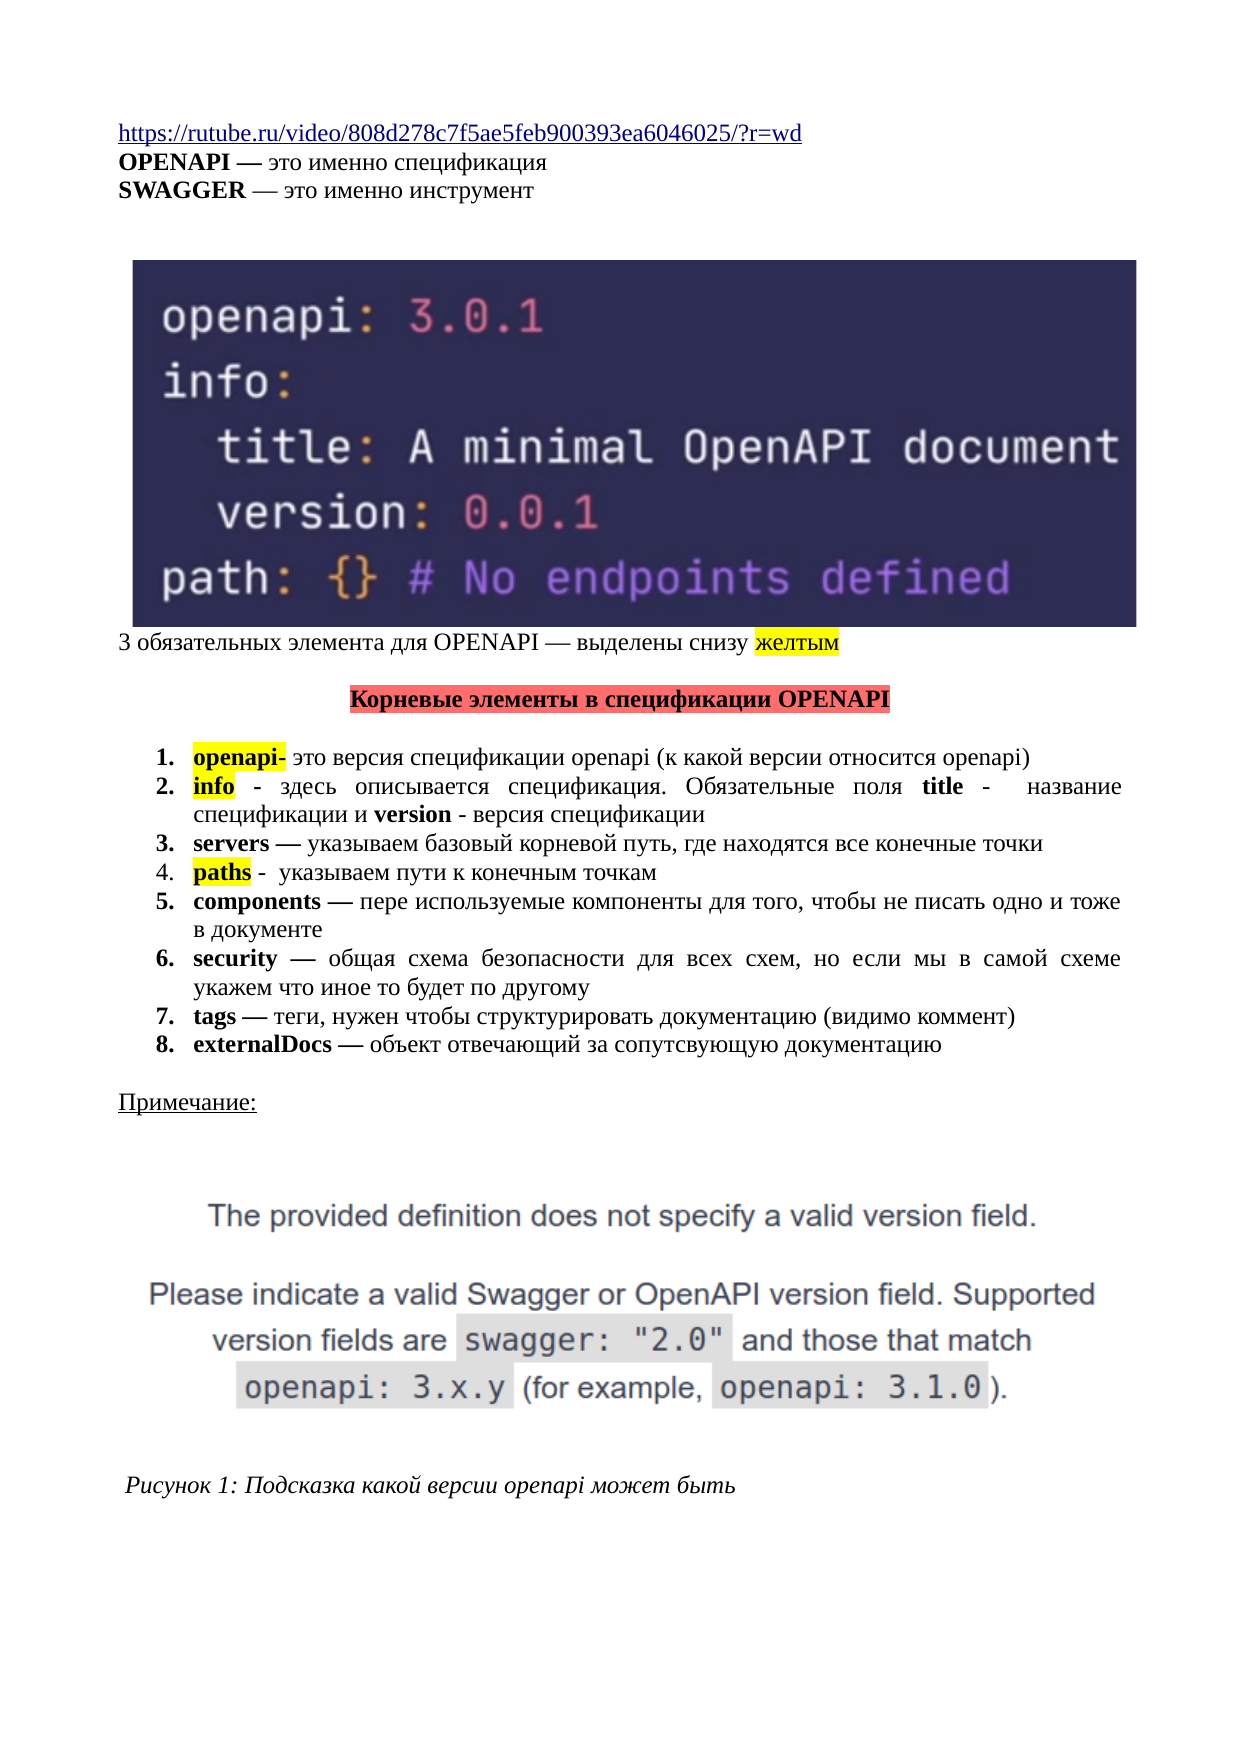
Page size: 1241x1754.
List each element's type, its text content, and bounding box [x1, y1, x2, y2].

text Корневые элементы в спецификации OPENAPI [118, 684, 1122, 713]
text SWAGGER — это именно инструмент [118, 176, 1122, 204]
text Примечание: [118, 1087, 1122, 1116]
list servers — указываем базовый корневой путь, где находятся все конечные точки [156, 828, 1122, 857]
text Рисунок 1: Подсказка какой версии openapi может быть [125, 1471, 1129, 1499]
text OPENAPI — это именно спецификация [118, 147, 1122, 176]
list components — пере используемые компоненты для того, чтобы не писать одно и тоже в документе [156, 886, 1122, 943]
list paths - указываем пути к конечным точкам [156, 857, 1122, 886]
picture [132, 260, 1137, 627]
text https://rutube.ru/video/808d278c7f5ae5feb900393ea6046025/?r=wd [118, 118, 1122, 147]
picture [124, 1173, 1129, 1471]
list openapi- это версия спецификации openapi (к какой версии относится openapi) [156, 742, 1122, 771]
list externalDocs — объект отвечающий за сопутсвующую документацию [156, 1029, 1122, 1058]
list tags — теги, нужен чтобы структурировать документацию (видимо коммент) [156, 1001, 1122, 1029]
text 3 обязательных элемента для OPENAPI — выделены снизу желтым [118, 233, 1122, 656]
list security — общая схема безопасности для всех схем, но если мы в самой схеме укажем что иное то будет по другому [156, 943, 1122, 1001]
list info - здесь описывается спецификация. Обязательные поля title - название спецификации и version - версия спецификации [156, 771, 1122, 828]
